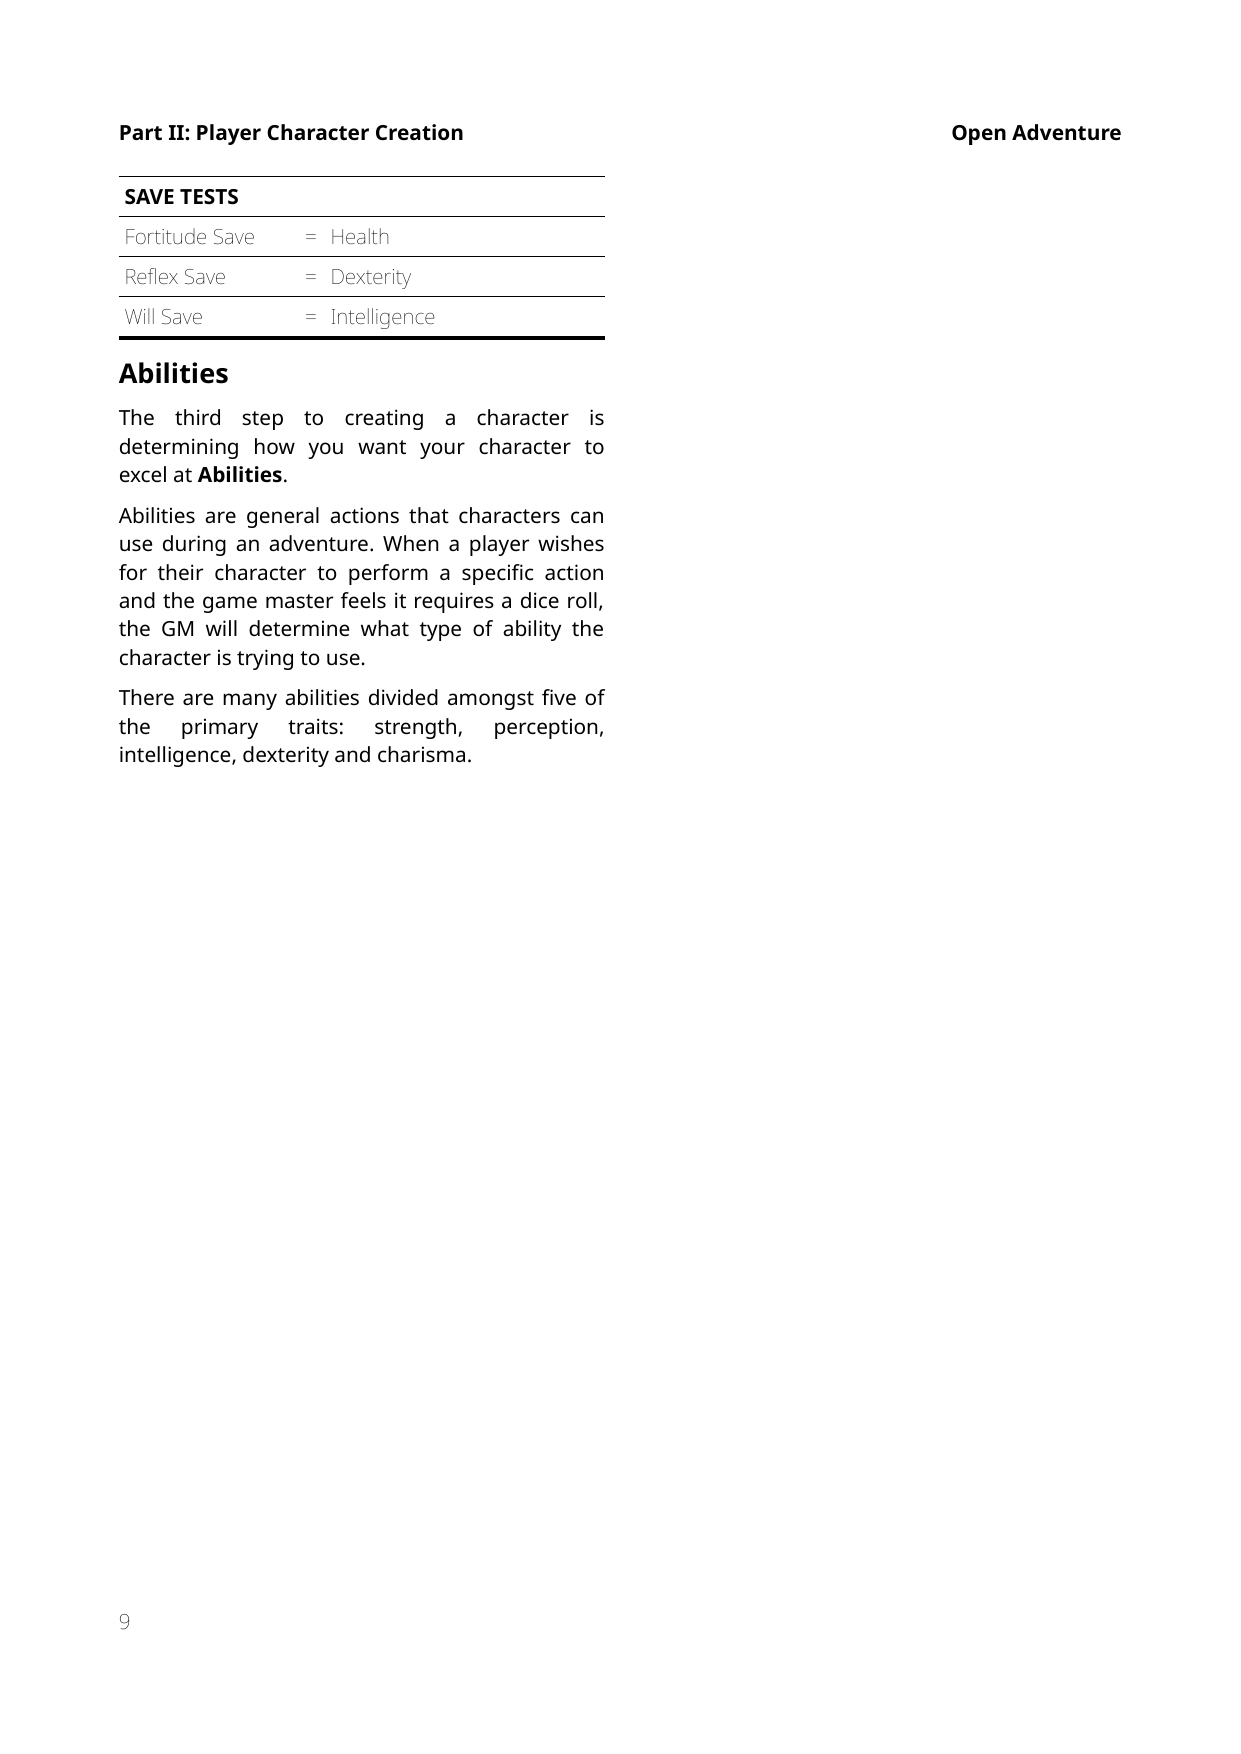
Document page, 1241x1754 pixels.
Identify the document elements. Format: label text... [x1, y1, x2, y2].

table_cell Health [325, 217, 605, 256]
text The third step to creating a character is determining how you want your character to excel at Abilities. [118, 403, 605, 489]
table_cell Fortitude Save [119, 217, 297, 256]
text Abilities [118, 354, 605, 391]
table_cell = [297, 217, 325, 256]
table_cell = [297, 297, 325, 336]
table_cell Dexterity [325, 257, 605, 296]
text Abilities are general actions that characters can use during an adventure. When a player wishes for their character to perform a specific action and the game master feels it requires a dice roll, the GM will determine what type of ability the character is trying to use. [118, 501, 605, 671]
table_cell SAVE TESTS [119, 177, 605, 216]
table_cell Reflex Save [119, 257, 297, 296]
table_cell = [297, 257, 325, 296]
table_cell Intelligence [325, 297, 605, 336]
table_cell Will Save [119, 297, 297, 336]
text There are many abilities divided amongst five of the primary traits: strength, perception, intelligence, dexterity and charisma. [118, 683, 605, 769]
